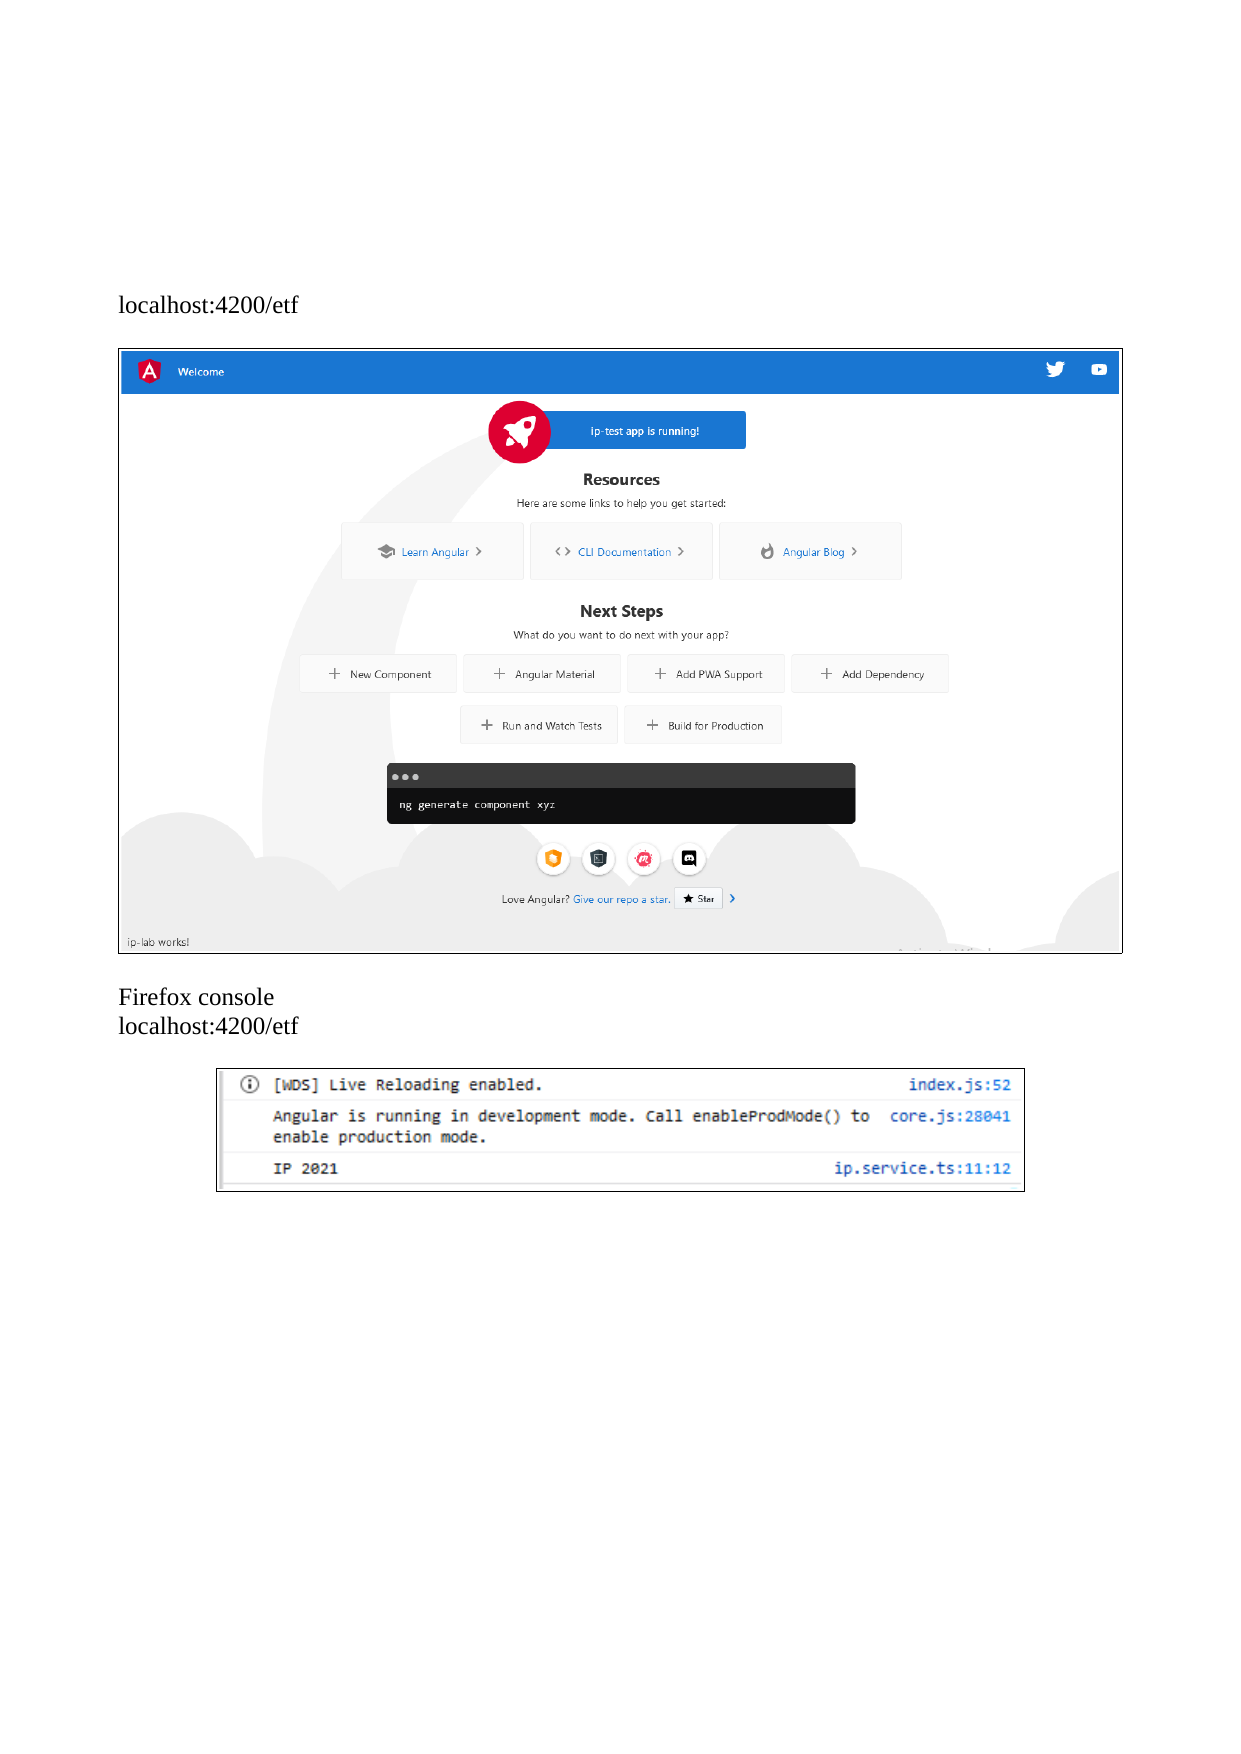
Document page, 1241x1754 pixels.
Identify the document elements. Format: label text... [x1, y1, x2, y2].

picture [219, 1071, 1022, 1189]
text localhost:4200/etf [118, 291, 1122, 319]
text Firefox console [118, 982, 1122, 1011]
picture [121, 351, 1119, 951]
text localhost:4200/etf [118, 1011, 1122, 1039]
